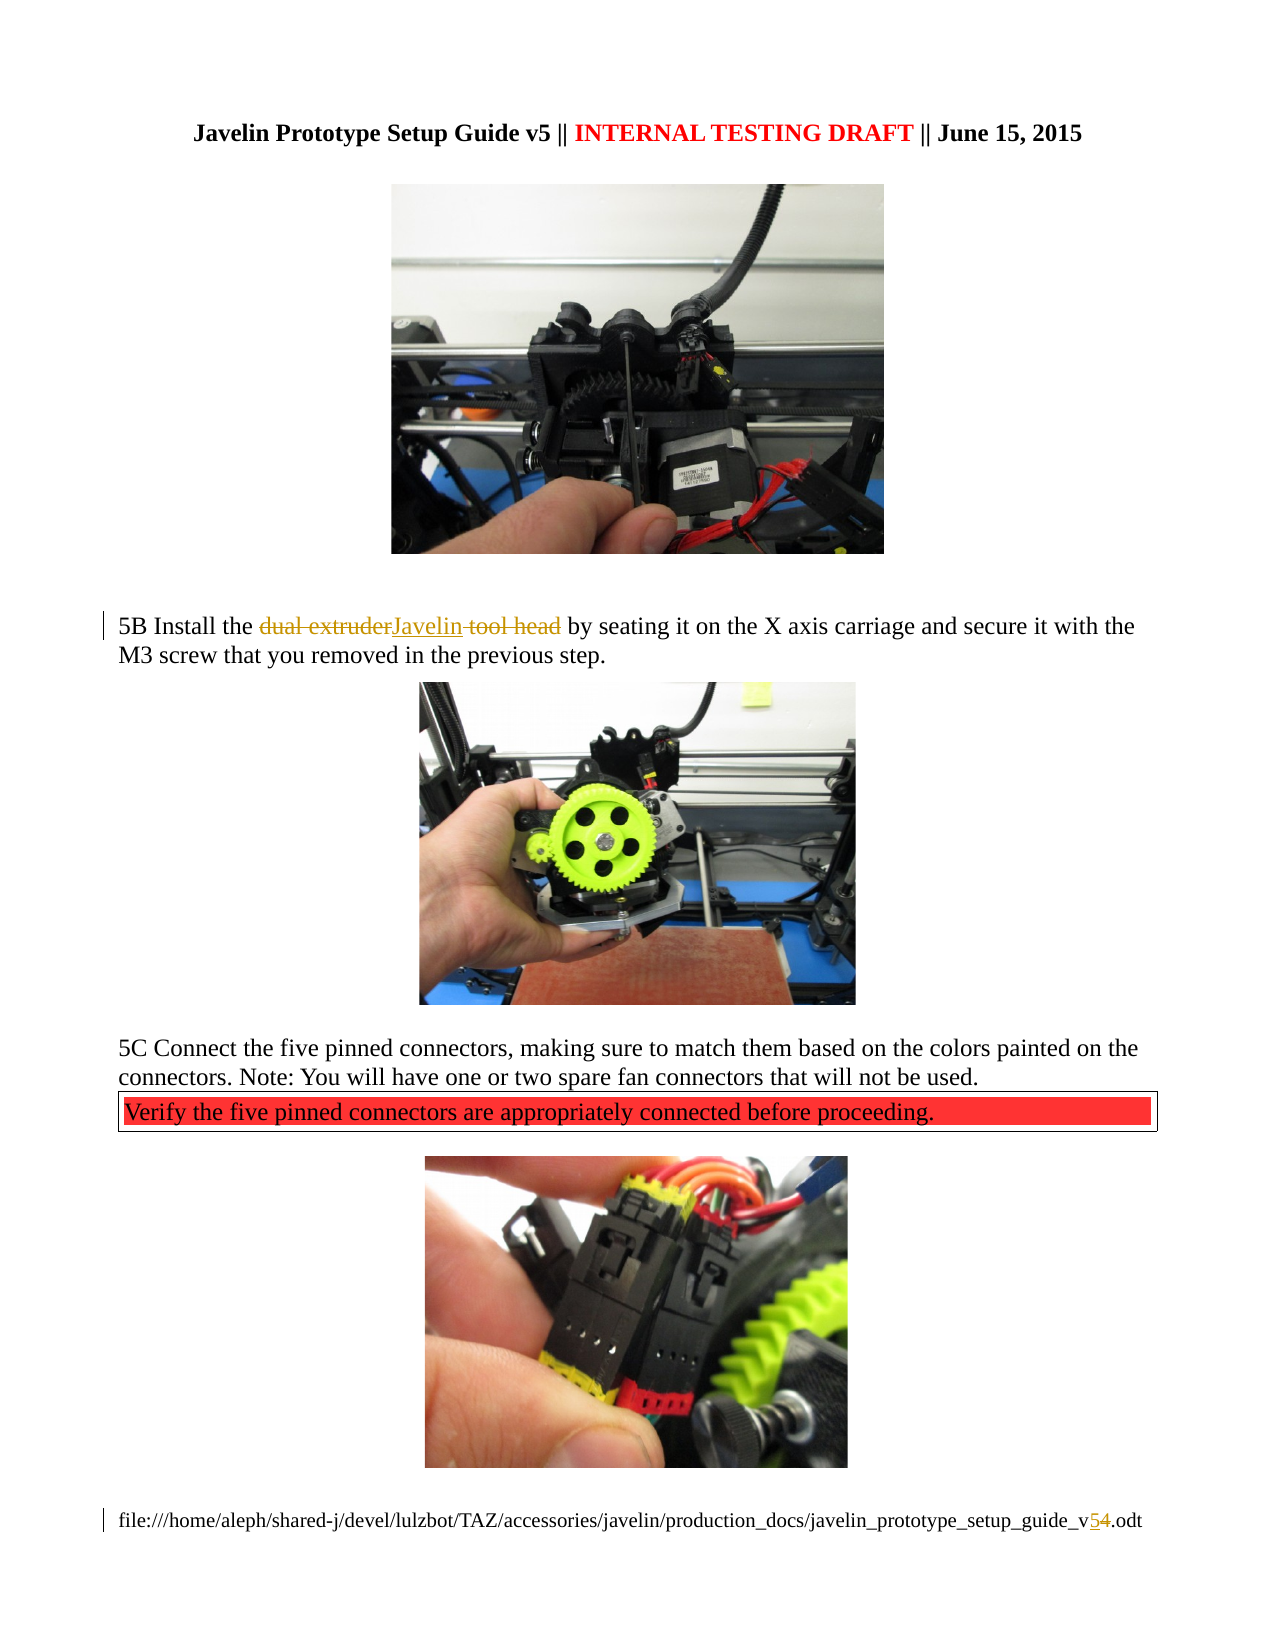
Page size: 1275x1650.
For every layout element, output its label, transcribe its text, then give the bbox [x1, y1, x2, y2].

picture [424, 1156, 848, 1468]
picture [391, 184, 884, 554]
picture [419, 682, 856, 1005]
text 5C Connect the five pinned connectors, making sure to match them based on the colors painted on the connectors. Note: You will have one or two spare fan connectors that will not be used. [118, 1033, 1157, 1091]
text 5B Install the Javelin by seating it on the X axis carriage and secure it with the M3 screw that you removed in the previous step. [118, 611, 1157, 668]
table_header Verify the five pinned connectors are appropriately connected before proceeding. [119, 1092, 1157, 1131]
